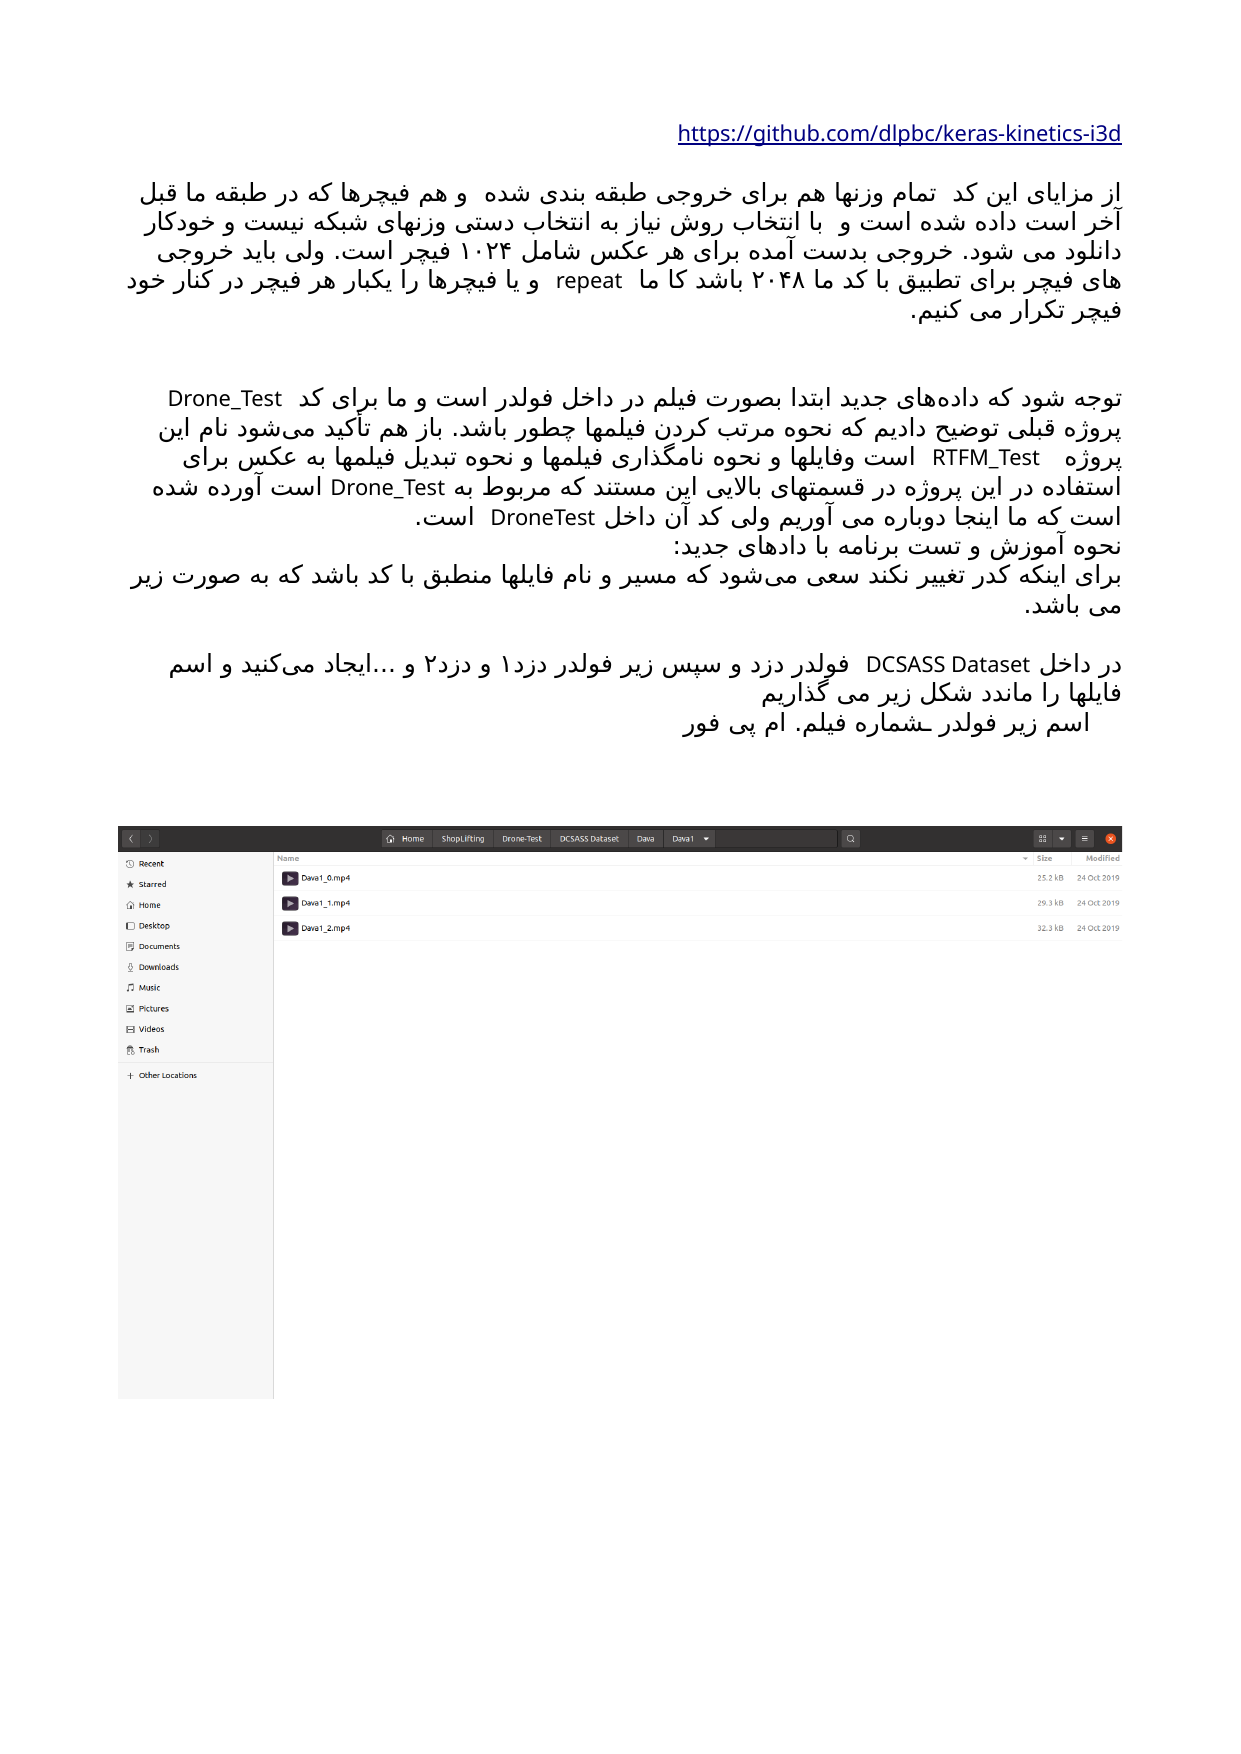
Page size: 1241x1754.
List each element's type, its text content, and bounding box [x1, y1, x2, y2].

text از مزایای این کد تمام وزنها هم برای خروجی طبقه بندی شده و هم فیچرها که در طبقه ما قبل آخر است داده شده است و با انتخاب روش نیاز به انتخاب دستی وزنهای شبکه نیست و خودکار دانلود می شود. خروجی بدست آمده برای هر عکس شامل ۱۰۲۴ فیچر است. ولی باید خروجی های فیچر برای تطبیق با کد ما ۲۰۴۸ باشد کا ما repeat و یا فیچرها را یکبار هر فیچر در کنار خود فیچر تکرار می کنیم. [118, 178, 1122, 324]
text برای اینکه کدر تغییر نکند سعی می‌شود که مسیر و نام فایلها منطبق با کد باشد که به صورت زیر می باشد. [118, 561, 1122, 619]
text https://github.com/dlpbc/keras-kinetics-i3d [118, 118, 1122, 148]
text اسم زیر فولدر ـشماره فیلم. ام پی فور [118, 708, 1122, 737]
text نحوه آموزش و تست برنامه با دادهای جدید: [118, 531, 1122, 561]
picture [118, 826, 1123, 1399]
text توجه شود که داده‌های جدید ابتدا بصورت فیلم در داخل فولدر است و ما برای کد Drone_Test پروژه قبلی توضیح دادیم که نحوه مرتب کردن فیلمها چطور باشد. باز هم تأکید می‌شود نام این پروژه RTFM_Test است وفایلها و نحوه نامگذاری فیلمها و نحوه تبدیل فیلمها به عکس برای استفاده در این پروژه در قسمتهای بالایی این مستند که مربوط به Drone_Test است آورده شده است که ما اینجا دوباره می آوریم ولی کد آن داخل DroneTest است. [118, 383, 1122, 531]
text در داخل DCSASS Dataset فولدر دزد و سپس زیر فولدر دزد۱ و دزد۲ و ...ایجاد می‌کنید و اسم فایلها را ماندد شکل زیر می گذاریم [118, 649, 1122, 708]
